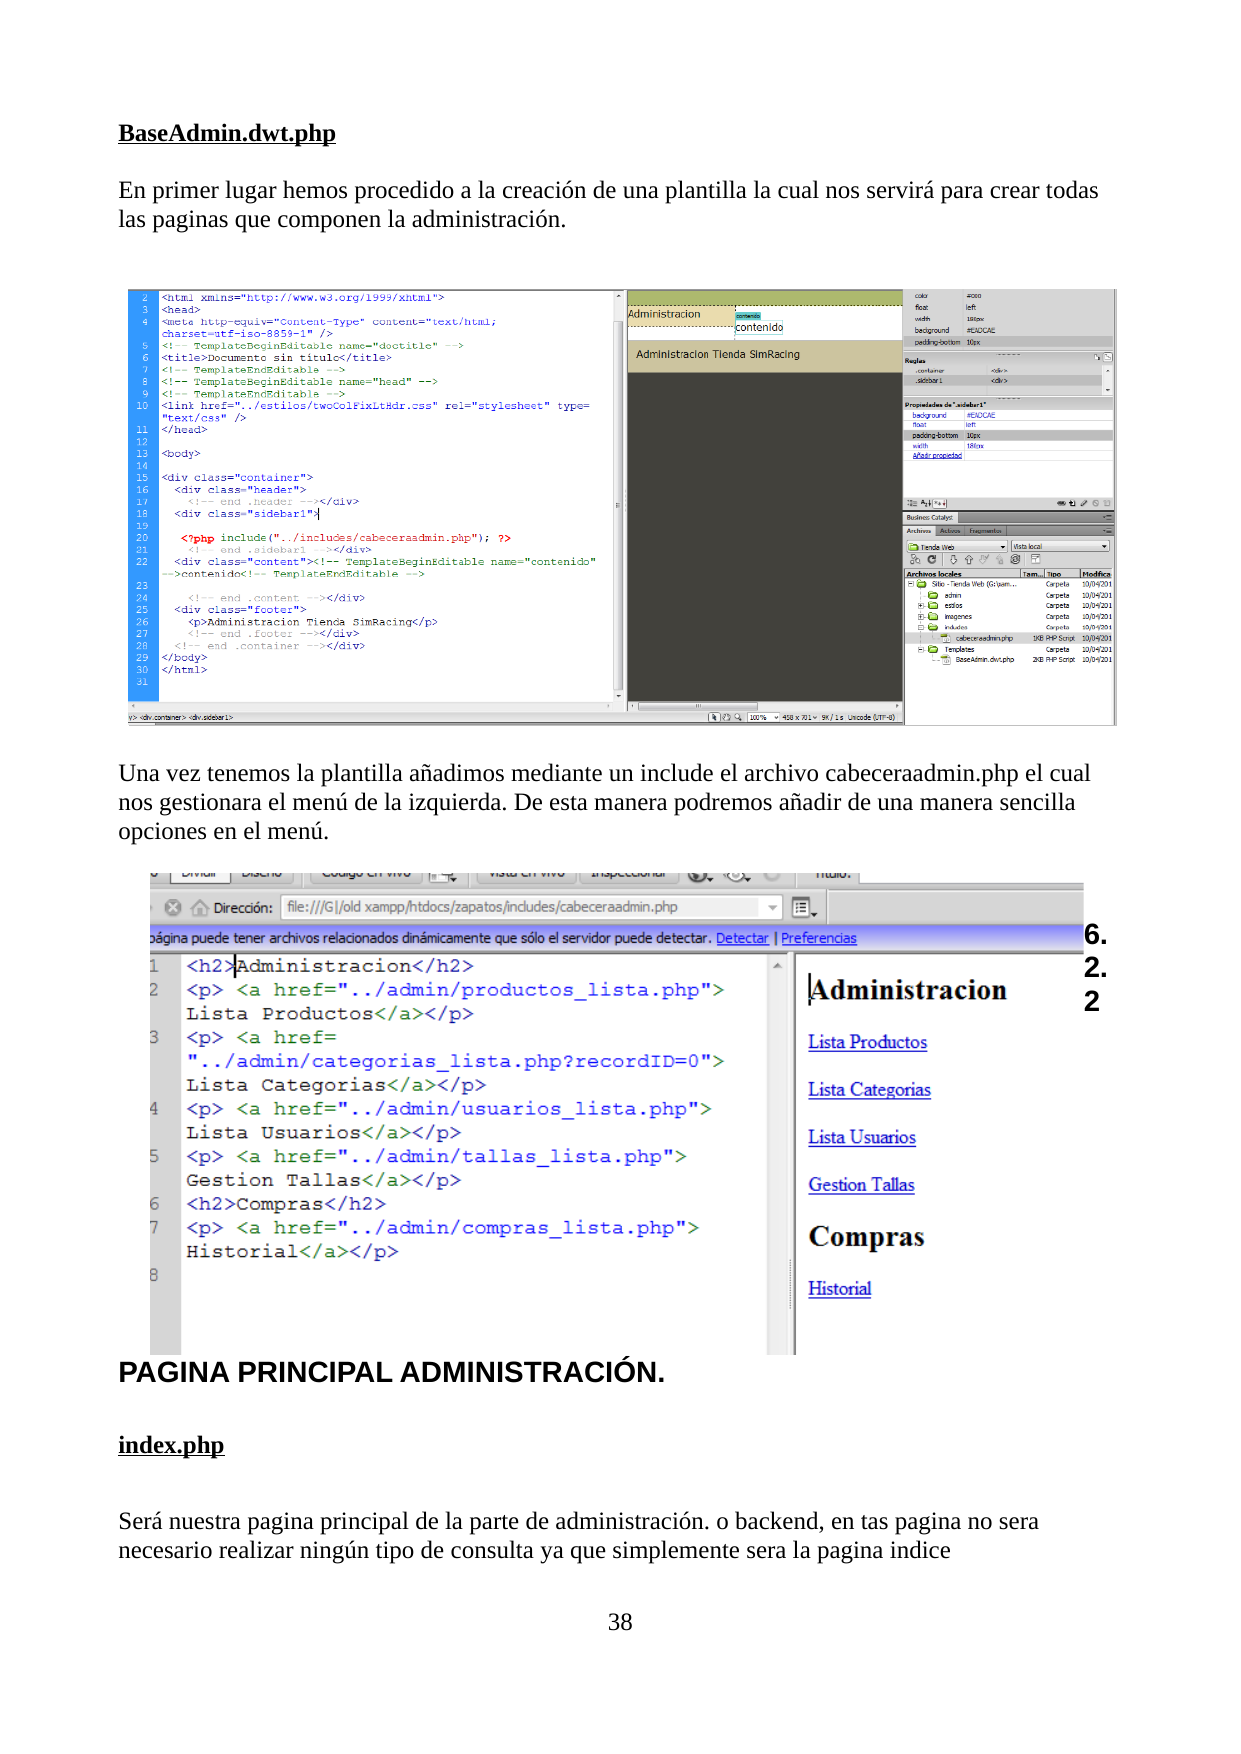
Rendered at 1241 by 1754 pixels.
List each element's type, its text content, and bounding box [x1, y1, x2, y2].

text BaseAdmin.dwt.php [118, 118, 1122, 147]
text Una vez tenemos la plantilla añadimos mediante un include el archivo cabeceraadmin.php el cual nos gestionara el menú de la izquierda. De esta manera podremos añadir de una manera sencilla opciones en el menú. [118, 758, 1122, 844]
picture [150, 873, 1084, 1355]
text En primer lugar hemos procedido a la creación de una plantilla la cual nos servirá para crear todas las paginas que componen la administración. [118, 176, 1122, 233]
text Será nuestra pagina principal de la parte de administración. o backend, en tas pagina no sera necesario realizar ningún tipo de consulta ya que simplemente sera la pagina indice [118, 1506, 1122, 1564]
text index.php [118, 1430, 1122, 1459]
subtitle 6.2.2 PAGINA PRINCIPAL ADMINISTRACIÓN. [118, 917, 1122, 1389]
picture [118, 269, 1123, 730]
